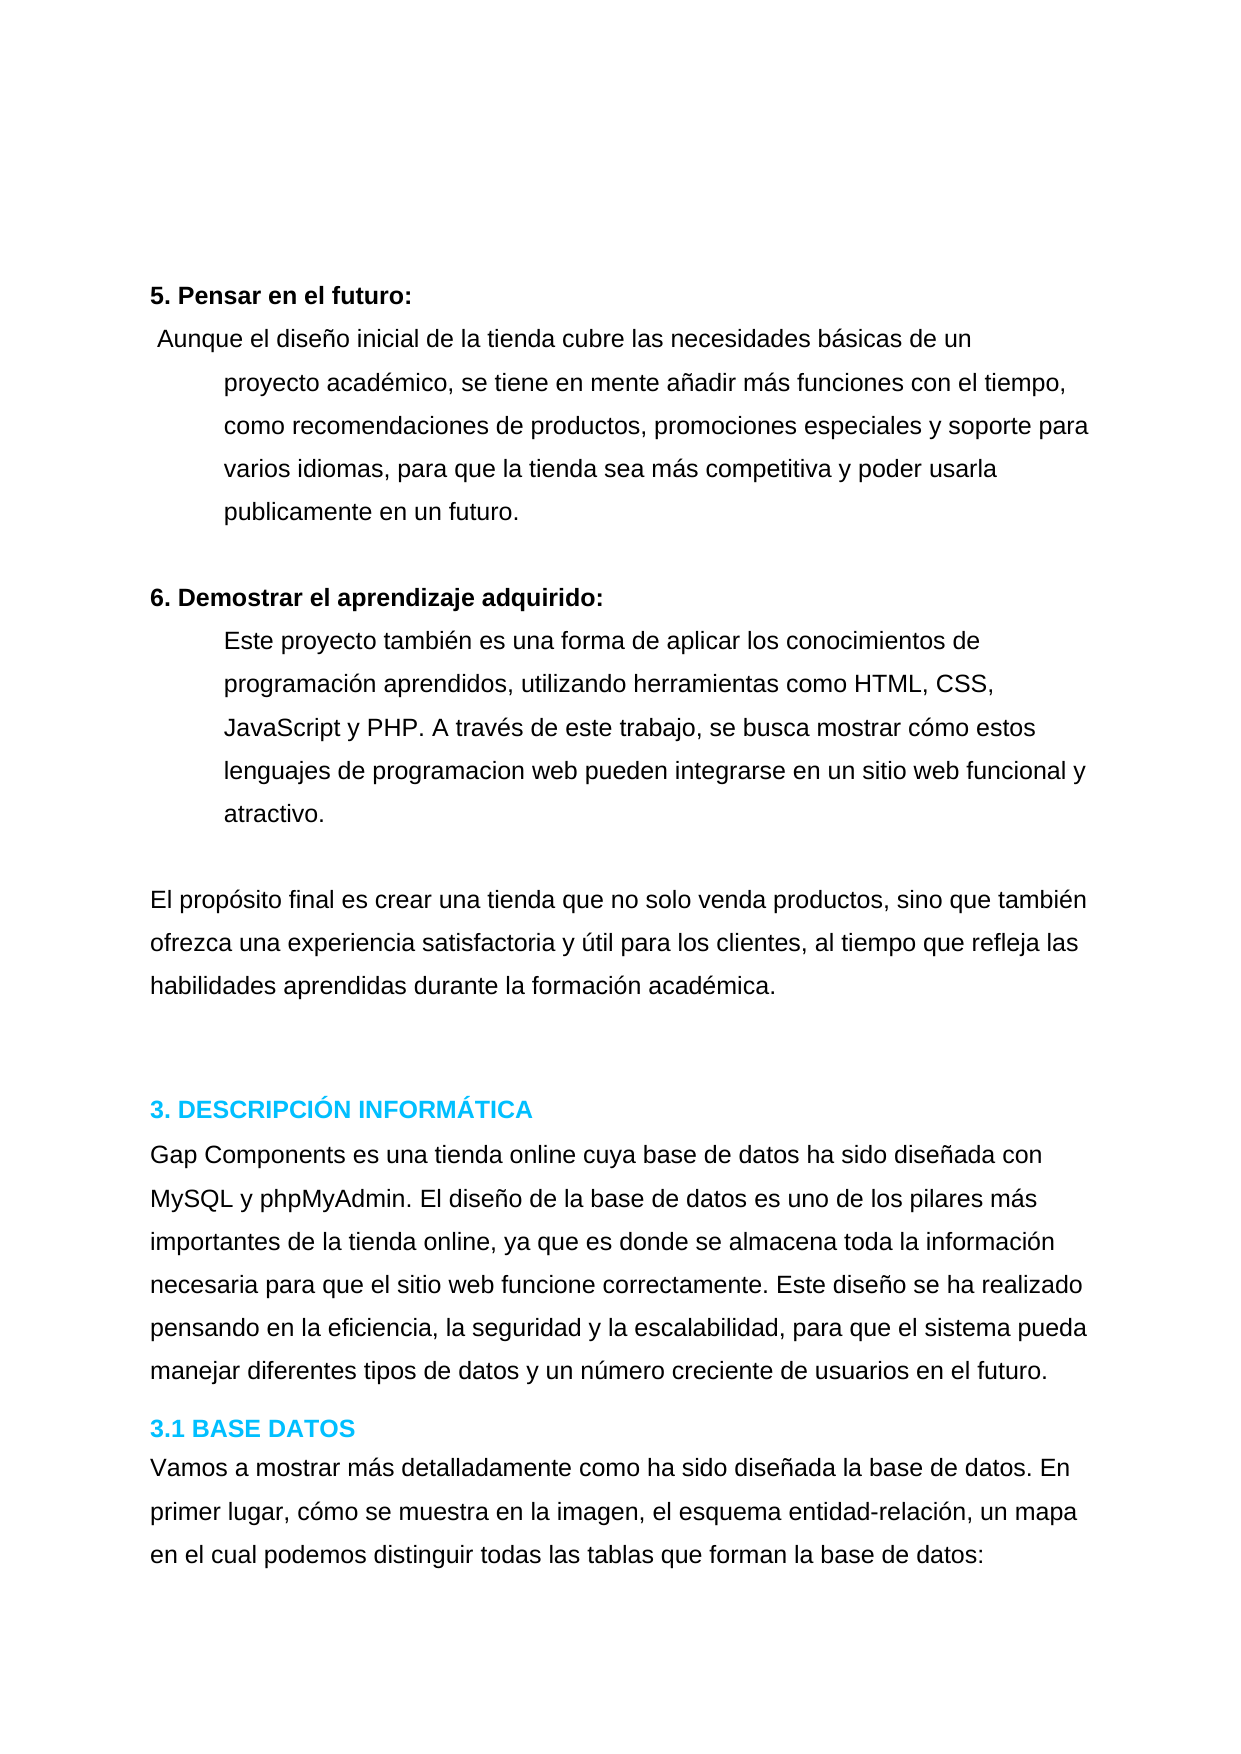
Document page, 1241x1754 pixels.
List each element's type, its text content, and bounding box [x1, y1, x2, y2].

subtitle 3. DESCRIPCIÓN INFORMÁTICA [150, 1094, 1090, 1123]
text Gap Components es una tienda online cuya base de datos ha sido diseñada con MySQL y phpMyAdmin. El diseño de la base de datos es uno de los pilares más importantes de la tienda online, ya que es donde se almacena toda la información necesaria para que el sitio web funcione correctamente. Este diseño se ha realizado pensando en la eficiencia, la seguridad y la escalabilidad, para que el sistema pueda manejar diferentes tipos de datos y un número creciente de usuarios en el futuro. [150, 1140, 1090, 1385]
subtitle 3.1 BASE DATOS [150, 1414, 1090, 1442]
text Vamos a mostrar más detalladamente como ha sido diseñada la base de datos. En primer lugar, cómo se muestra en la imagen, el esquema entidad-relación, un mapa en el cual podemos distinguir todas las tablas que forman la base de datos: [150, 1453, 1090, 1568]
text 5. Pensar en el futuro: Aunque el diseño inicial de la tienda cubre las necesidades básicas de un proyecto académico, se tiene en mente añadir más funciones con el tiempo, como recomendaciones de productos, promociones especiales y soporte para varios idiomas, para que la tienda sea más competitiva y poder usarla publicamente en un futuro. 6. Demostrar el aprendizaje adquirido: Este proyecto también es una forma de aplicar los conocimientos de programación aprendidos, utilizando herramientas como HTML, CSS, JavaScript y PHP. A través de este trabajo, se busca mostrar cómo estos lenguajes de programacion web pueden integrarse en un sitio web funcional y atractivo. El propósito final es crear una tienda que no solo venda productos, sino que también ofrezca una experiencia satisfactoria y útil para los clientes, al tiempo que refleja las habilidades aprendidas durante la formación académica. [150, 281, 1090, 1000]
